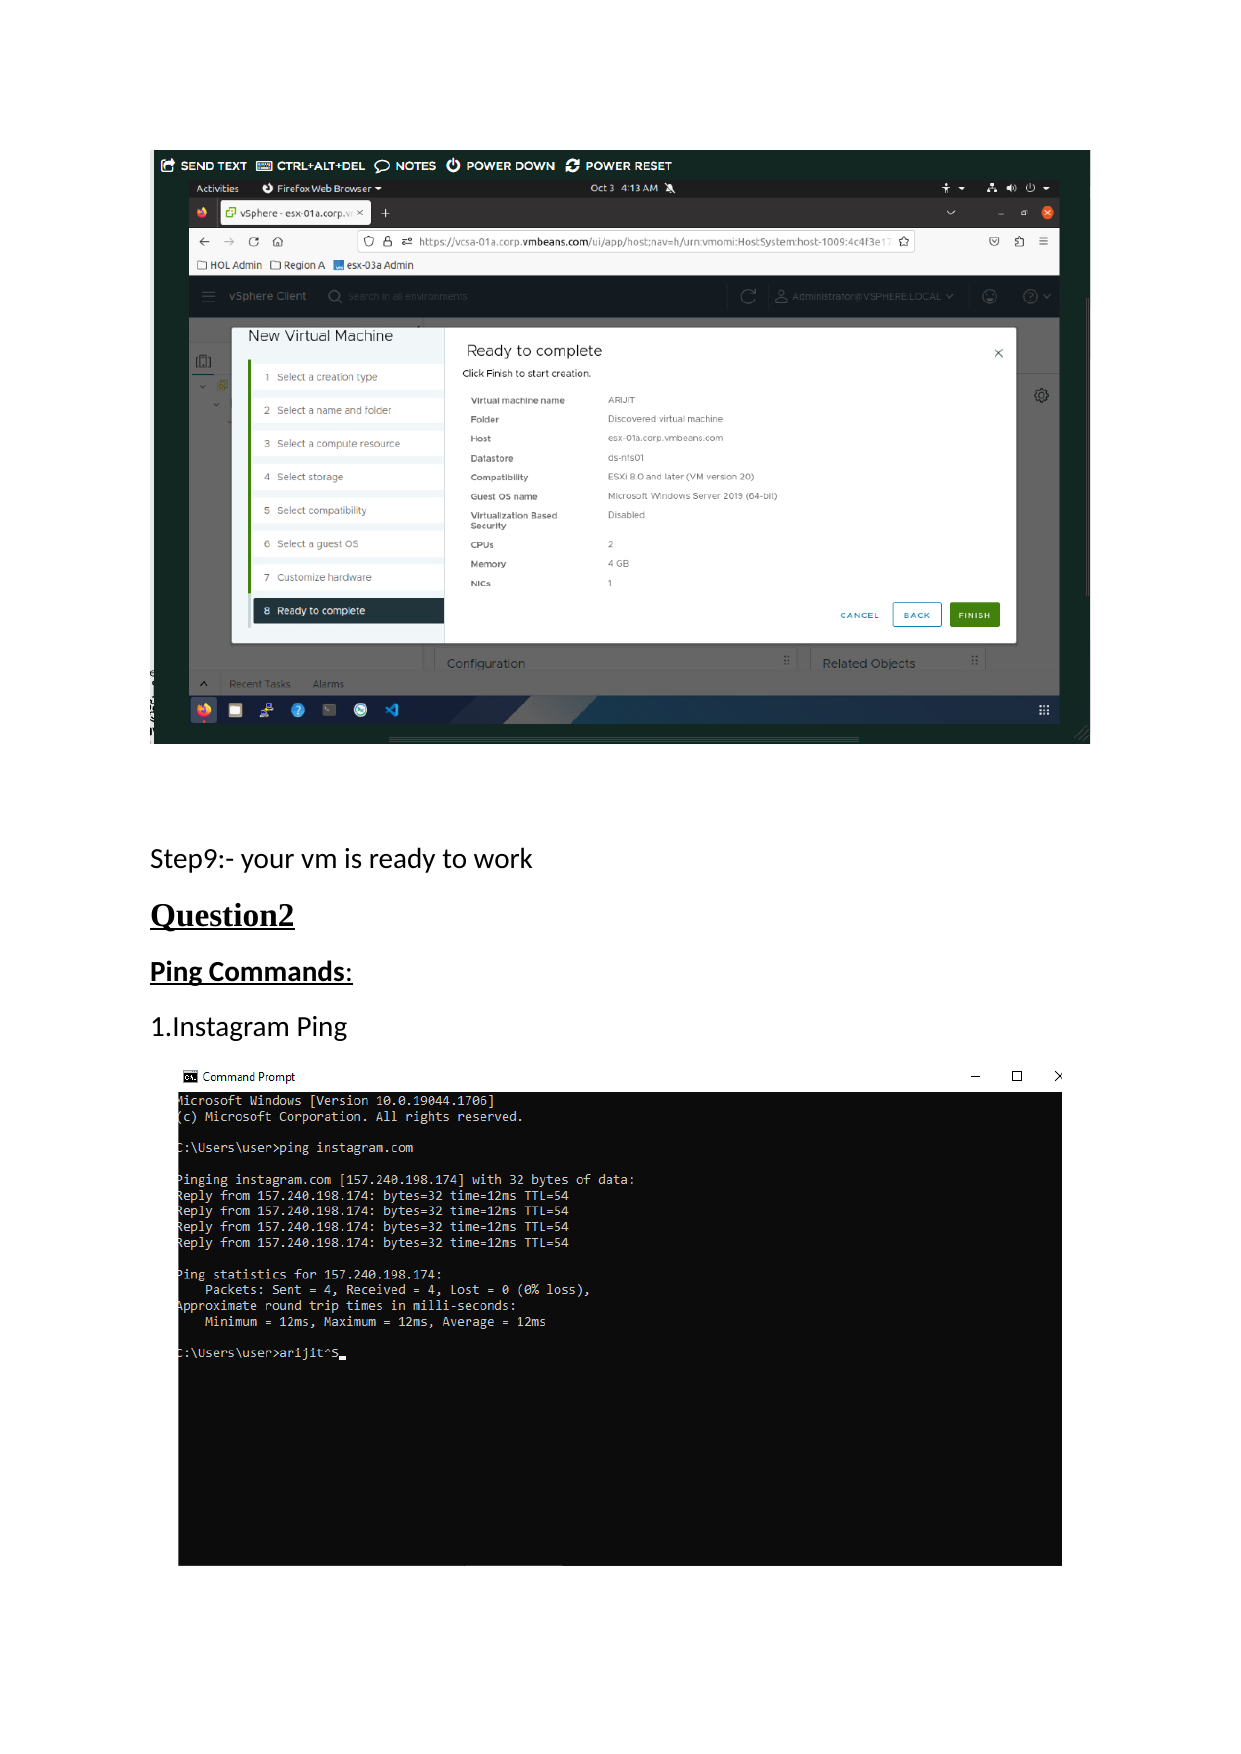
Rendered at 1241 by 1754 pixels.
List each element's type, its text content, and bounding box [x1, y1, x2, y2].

text Step9:- your vm is ready to work [150, 840, 1090, 875]
text Ping Commands: [150, 953, 1090, 988]
picture [150, 150, 1091, 744]
text Question2 [150, 895, 1090, 933]
picture [178, 1063, 1062, 1566]
text 1.Instagram Ping [150, 1008, 1090, 1044]
